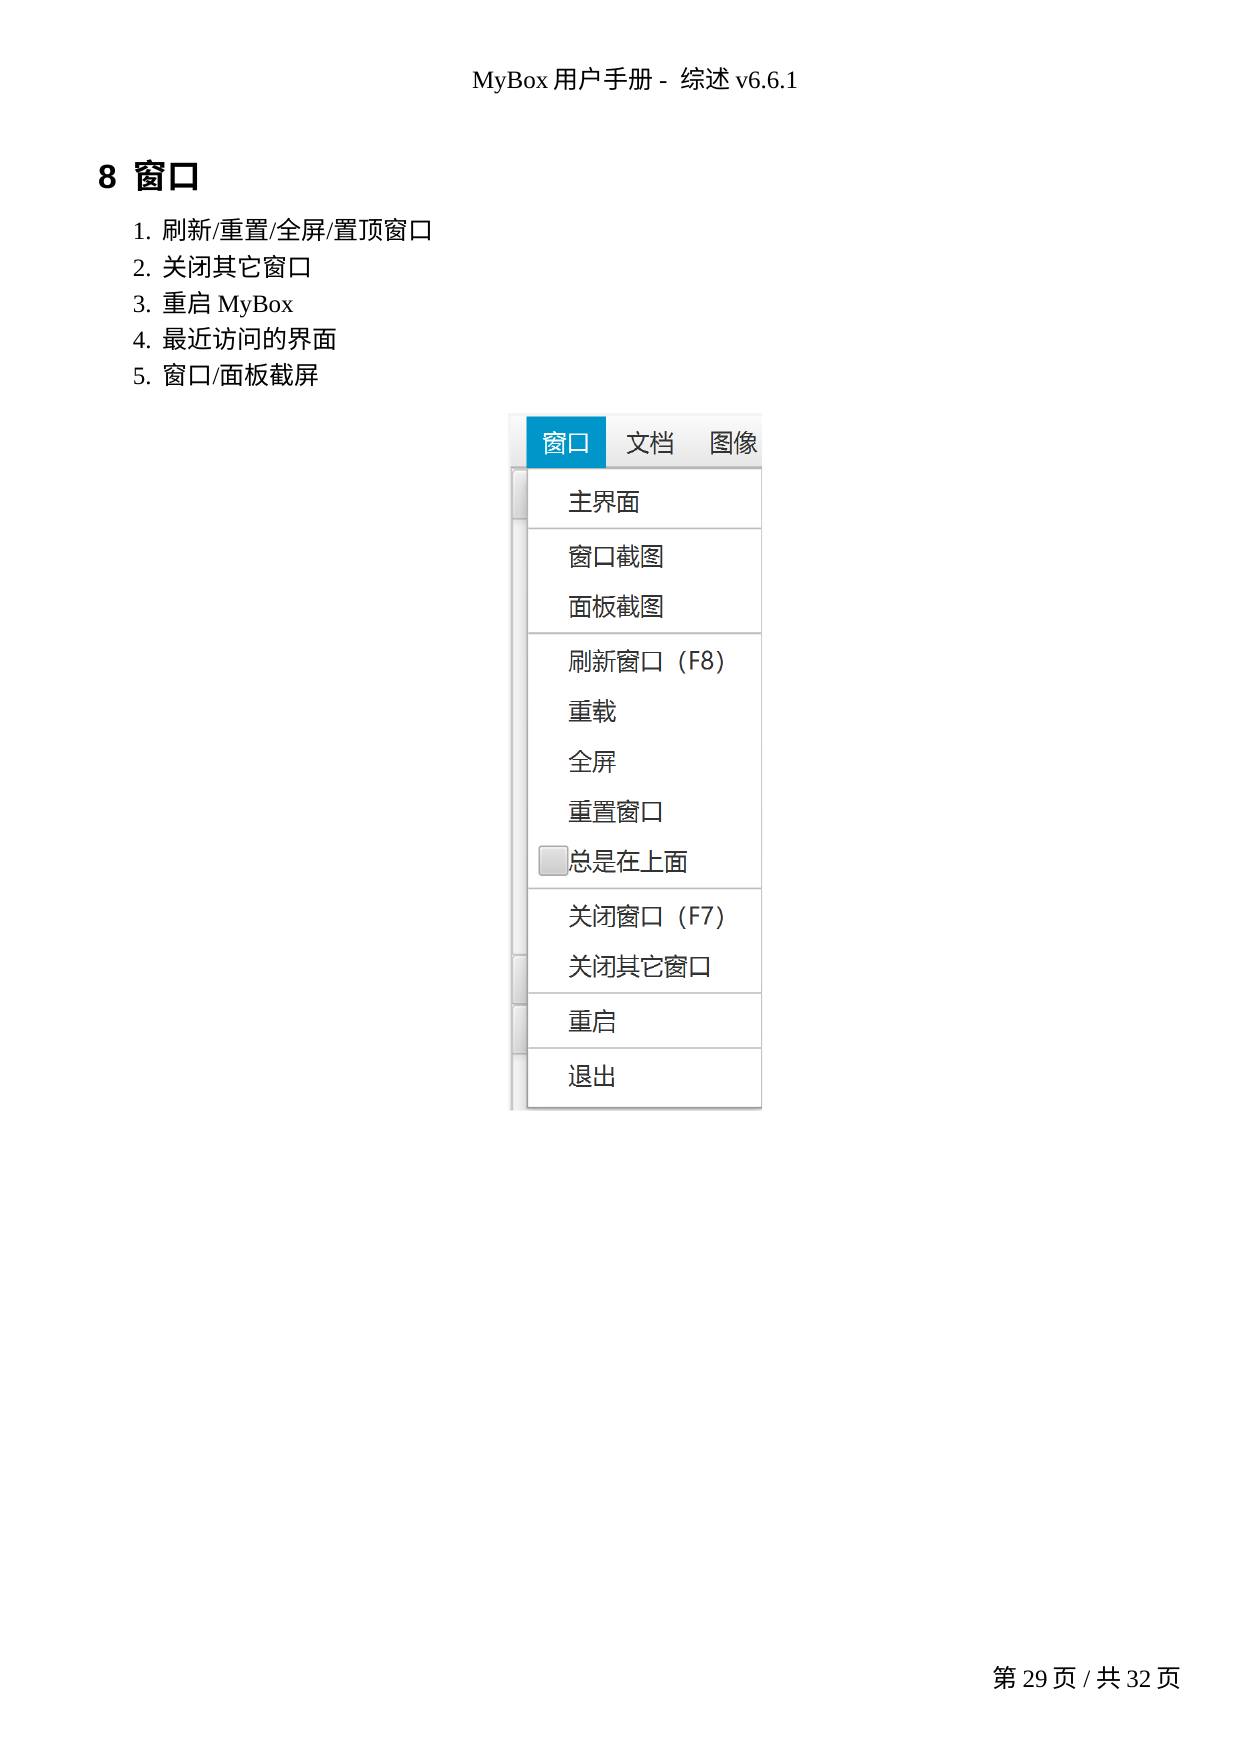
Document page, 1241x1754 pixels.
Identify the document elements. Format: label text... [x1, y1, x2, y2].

list 关闭其它窗口 [133, 247, 1181, 283]
list 刷新/重置/全屏/置顶窗口 [133, 211, 1181, 247]
list 窗口/面板截屏 [133, 356, 1181, 392]
subtitle 窗口 [88, 150, 1181, 198]
list 重启MyBox [133, 283, 1181, 319]
list 最近访问的界面 [133, 319, 1181, 356]
picture [507, 404, 763, 1111]
